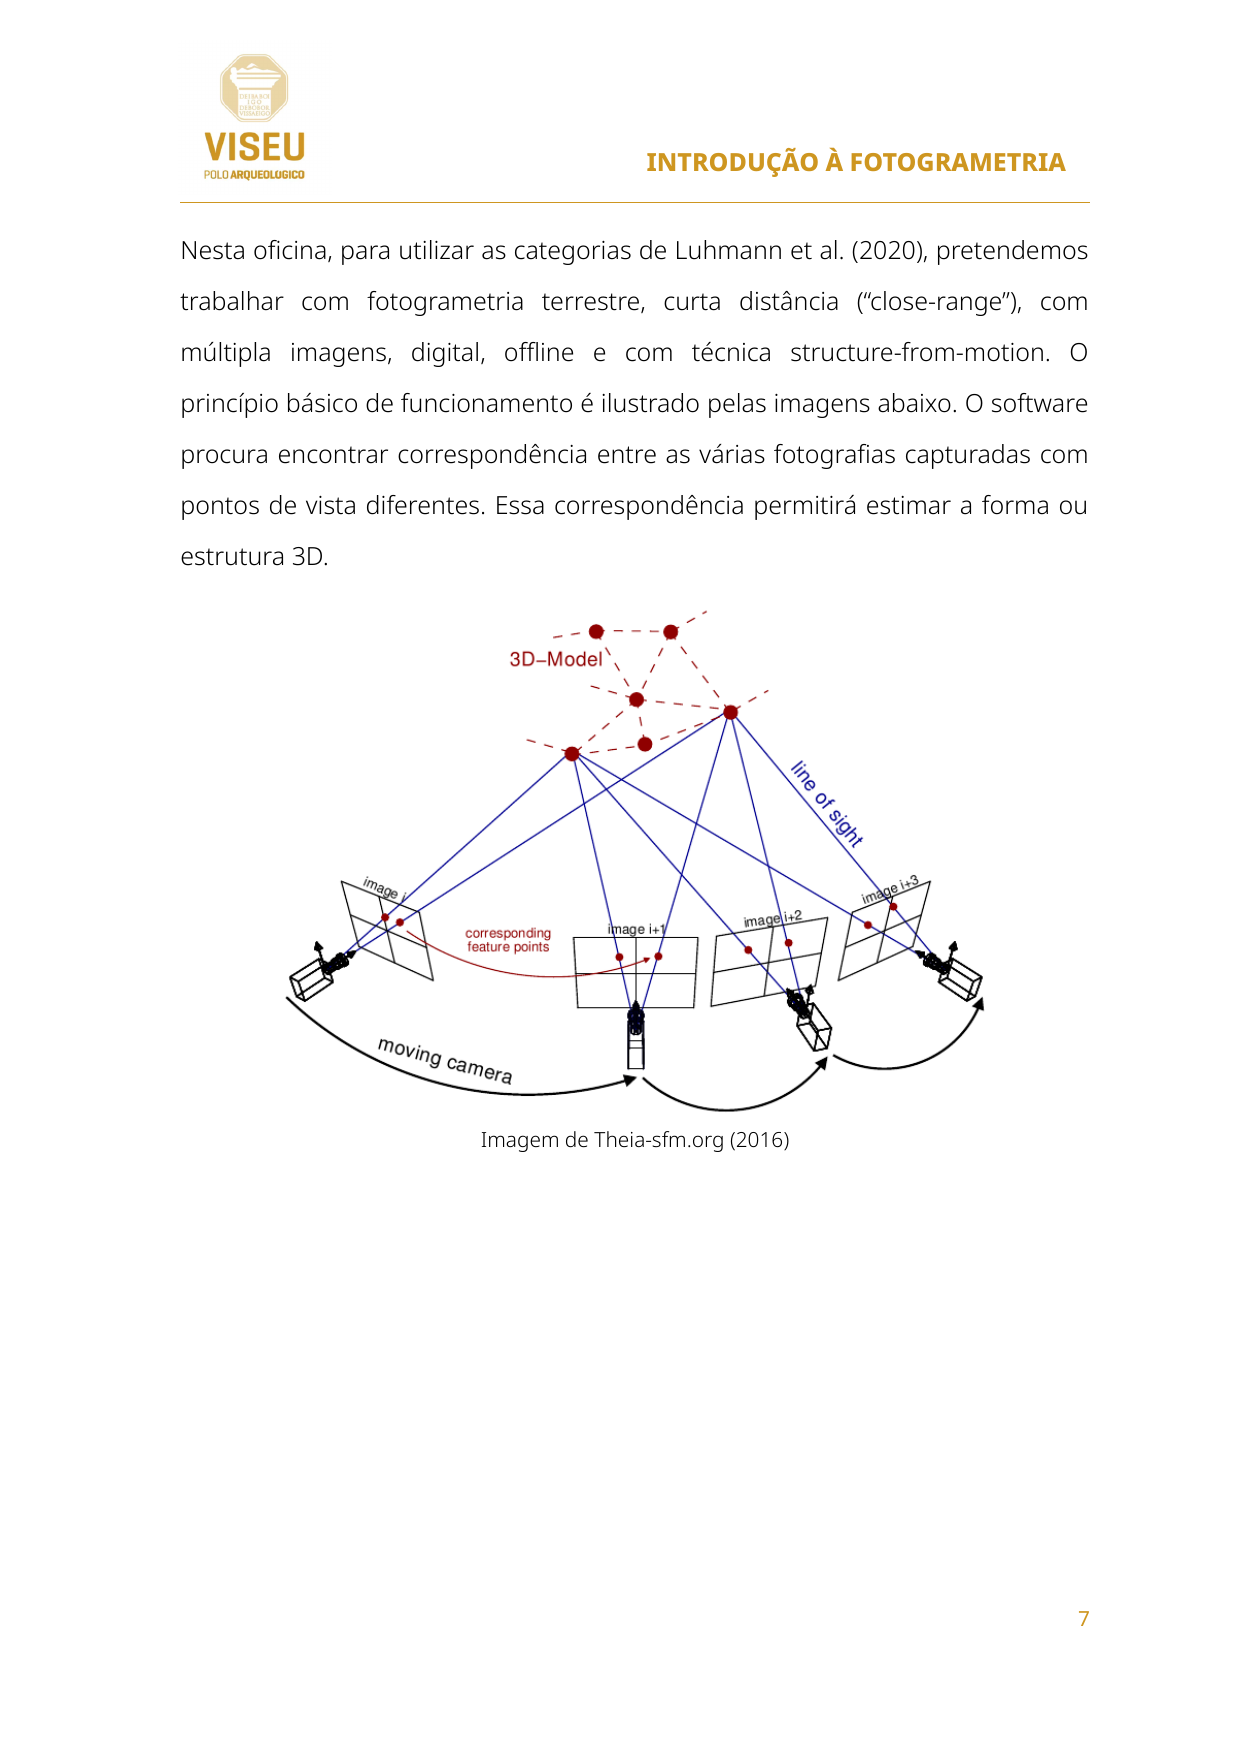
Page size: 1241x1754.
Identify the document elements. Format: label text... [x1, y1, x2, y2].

picture [277, 593, 993, 1126]
text Imagem de Theia-sfm.org (2016) [180, 617, 1090, 1154]
text Nesta oficina, para utilizar as categorias de Luhmann et al. (2020), pretendemos trabalhar com fotogrametria terrestre, curta distância (“close-range”), com múltipla imagens, digital, offline e com técnica structure-from-motion. O princípio básico de funcionamento é ilustrado pelas imagens abaixo. O software procura encontrar correspondência entre as várias fotografias capturadas com pontos de vista diferentes. Essa correspondência permitirá estimar a forma ou estrutura 3D. [180, 232, 1090, 573]
